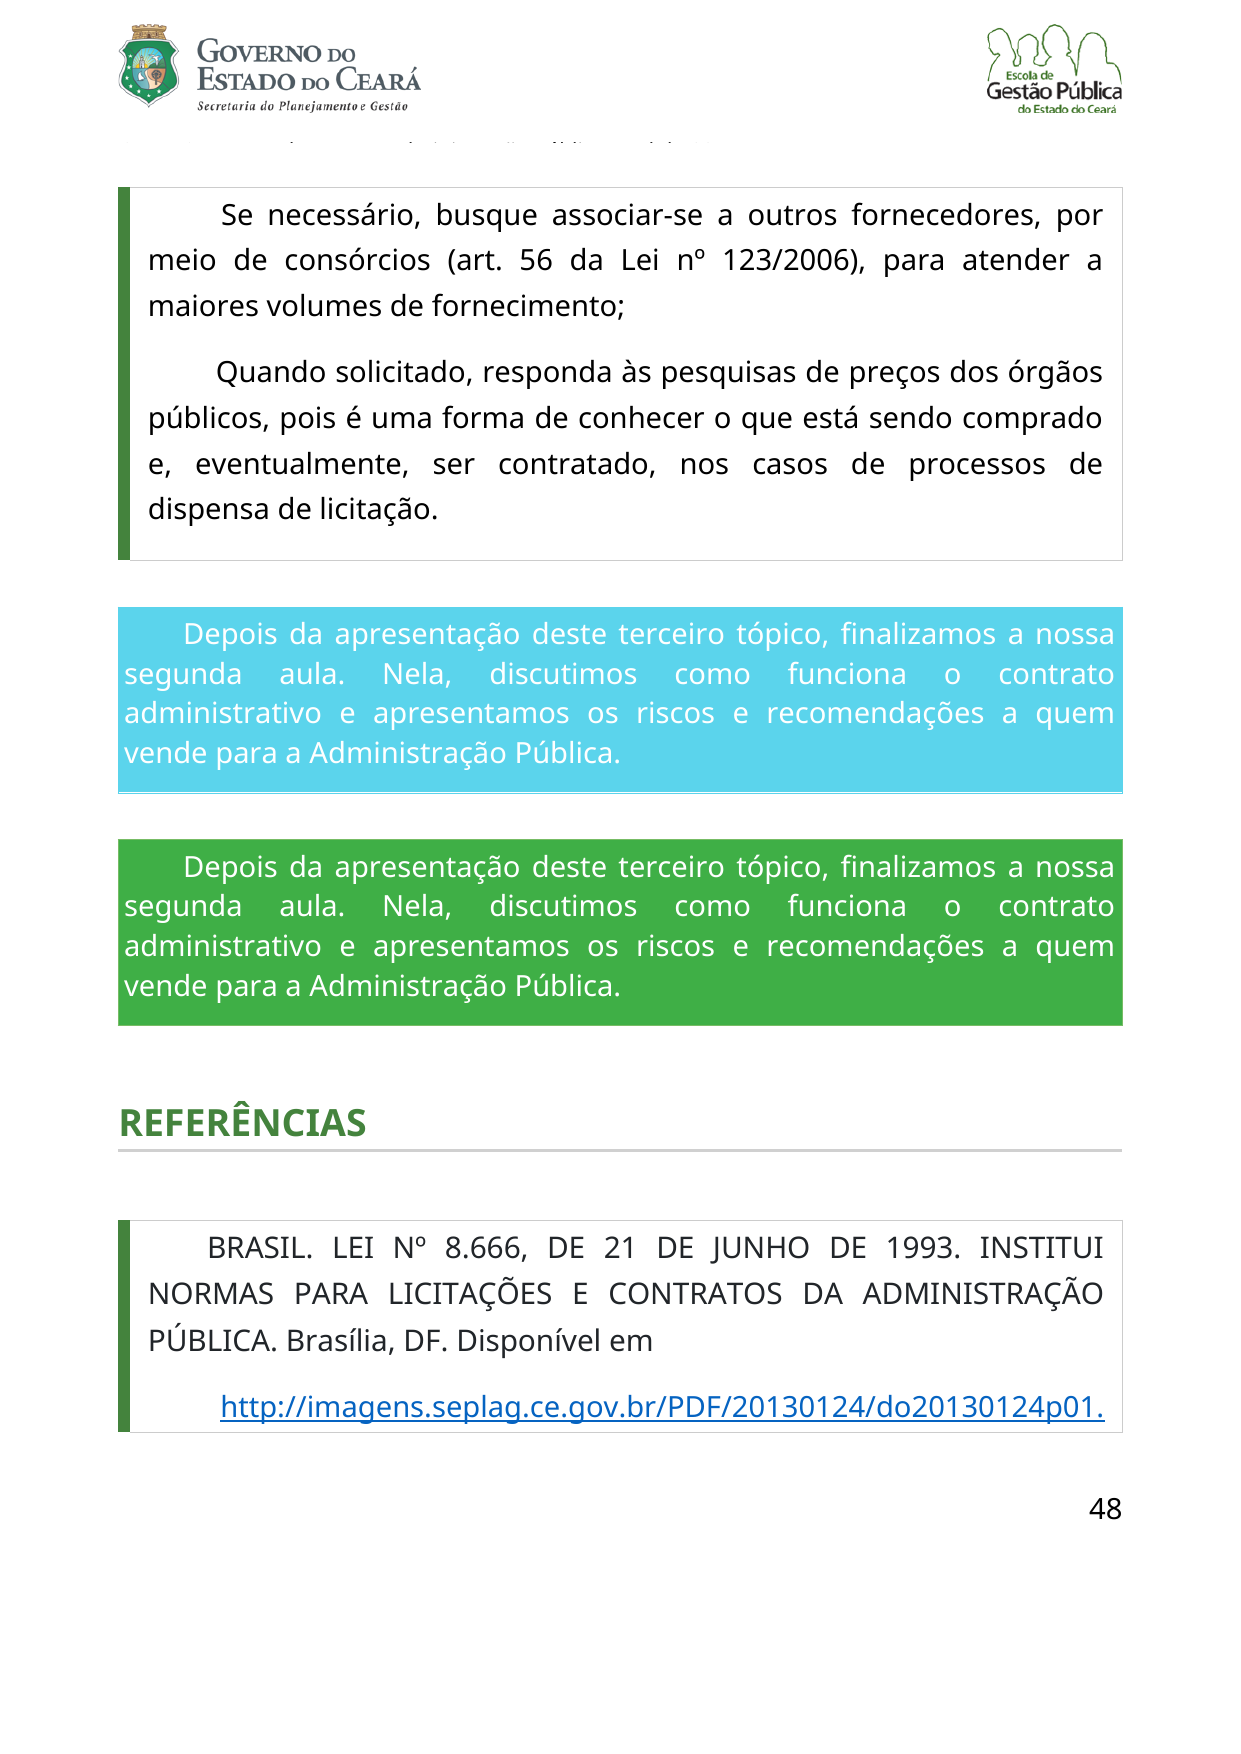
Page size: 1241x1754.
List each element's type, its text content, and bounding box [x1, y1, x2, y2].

table_header Se necessário, busque associar-se a outros fornecedores, por meio de consórcios (art. 56 da Lei nº 123/2006), para atender a maiores volumes de fornecimento; Quando solicitado, responda às pesquisas de preços dos órgãos públicos, pois é uma forma de conhecer o que está sendo comprado e, eventualmente, ser contratado, nos casos de processos de dispensa de licitação. [130, 188, 1122, 560]
table_header Depois da apresentação deste terceiro tópico, finalizamos a nossa segunda aula. Nela, discutimos como funciona o contrato administrativo e apresentamos os riscos e recomendações a quem vende para a Administração Pública. [119, 840, 1122, 1025]
picture [118, 24, 1122, 113]
table_header [118, 1220, 130, 1432]
table_header BRASIL. LEI Nº 8.666, DE 21 DE JUNHO DE 1993. INSTITUI NORMAS PARA LICITAÇÕES E CONTRATOS DA ADMINISTRAÇÃO PÚBLICA. Brasília, DF. Disponível em http://imagens.seplag.ce.gov.br/PDF/20130124/do20130124p01. [130, 1221, 1122, 1432]
table_header Depois da apresentação deste terceiro tópico, finalizamos a nossa segunda aula. Nela, discutimos como funciona o contrato administrativo e apresentamos os riscos e recomendações a quem vende para a Administração Pública. [119, 608, 1122, 792]
table_header [118, 187, 130, 560]
subtitle REFERÊNCIAS [118, 1096, 1122, 1149]
